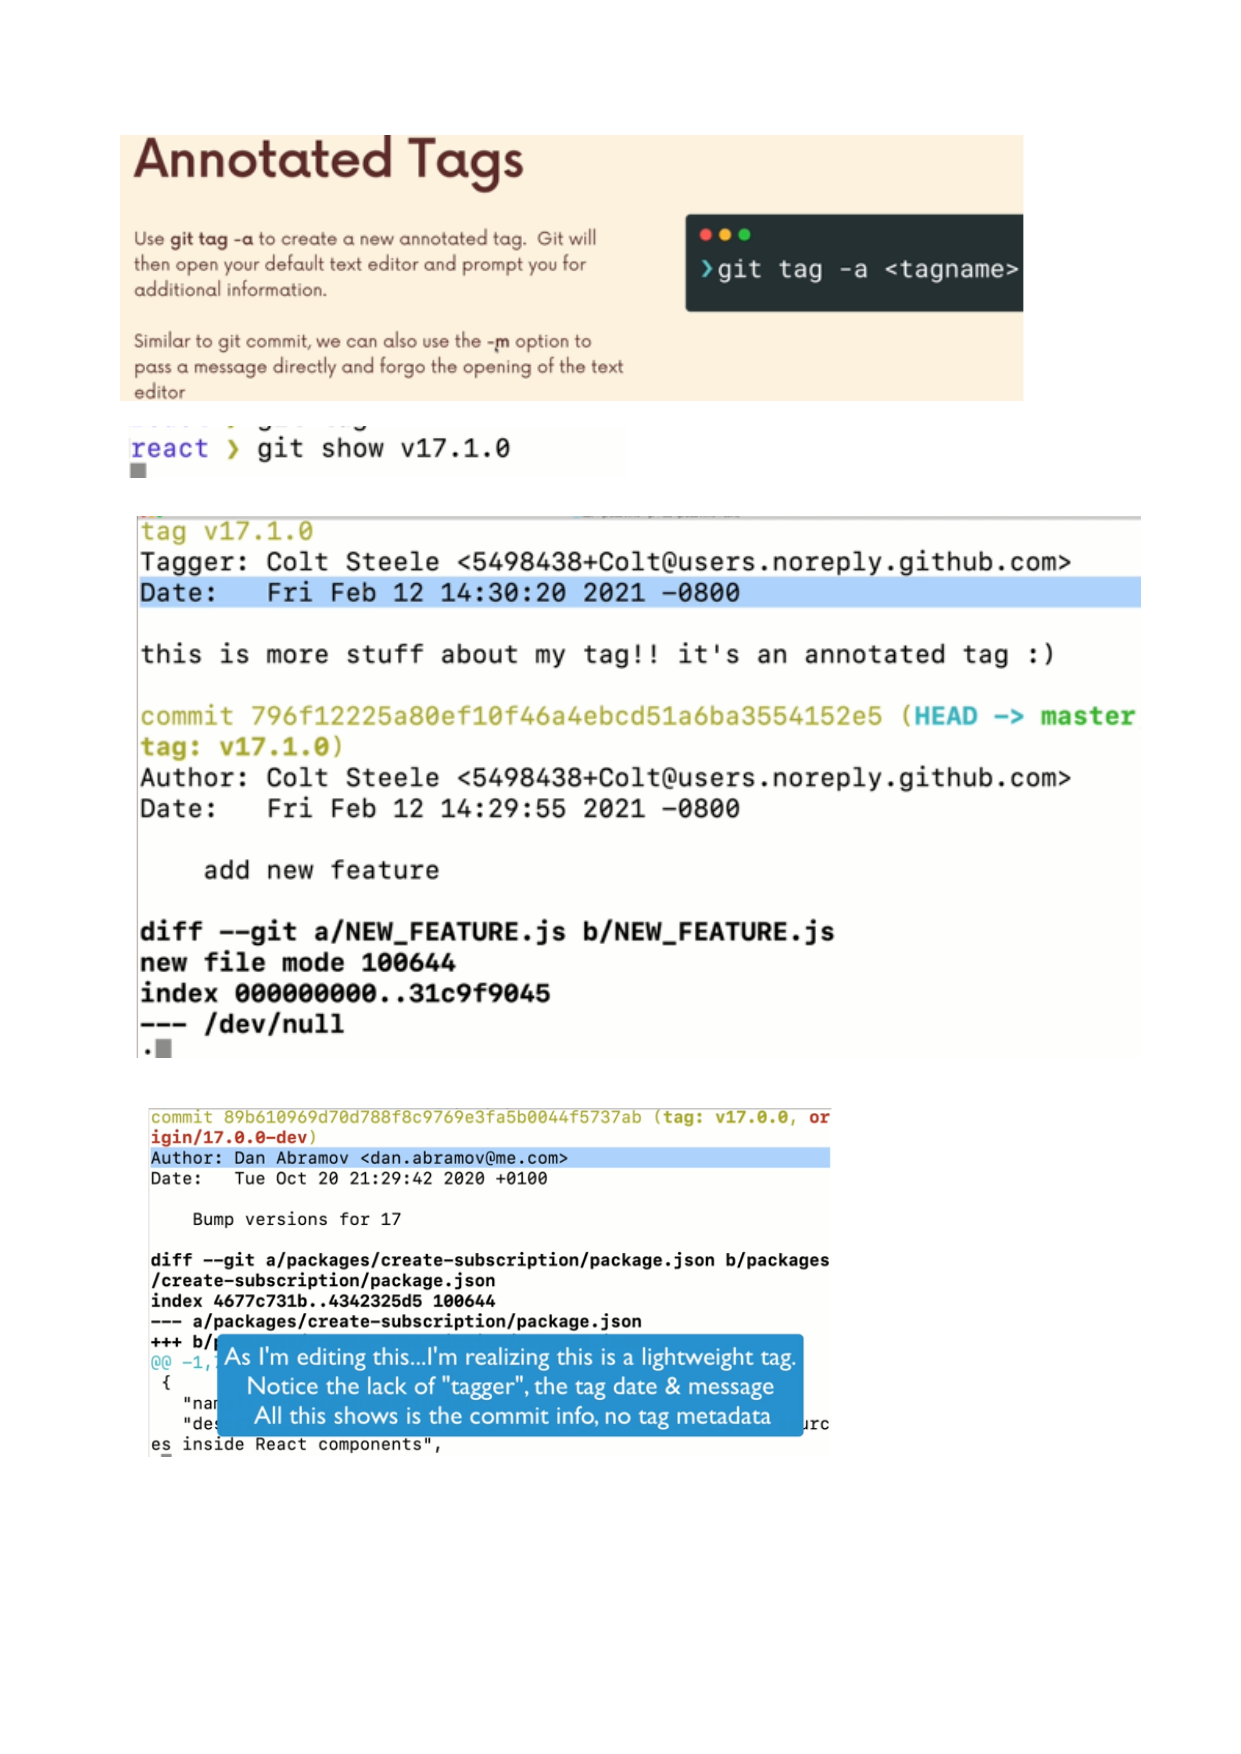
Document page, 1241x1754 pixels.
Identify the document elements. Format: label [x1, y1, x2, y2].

picture [148, 1108, 832, 1457]
picture [120, 135, 1024, 401]
picture [128, 426, 628, 478]
picture [136, 516, 1141, 1058]
